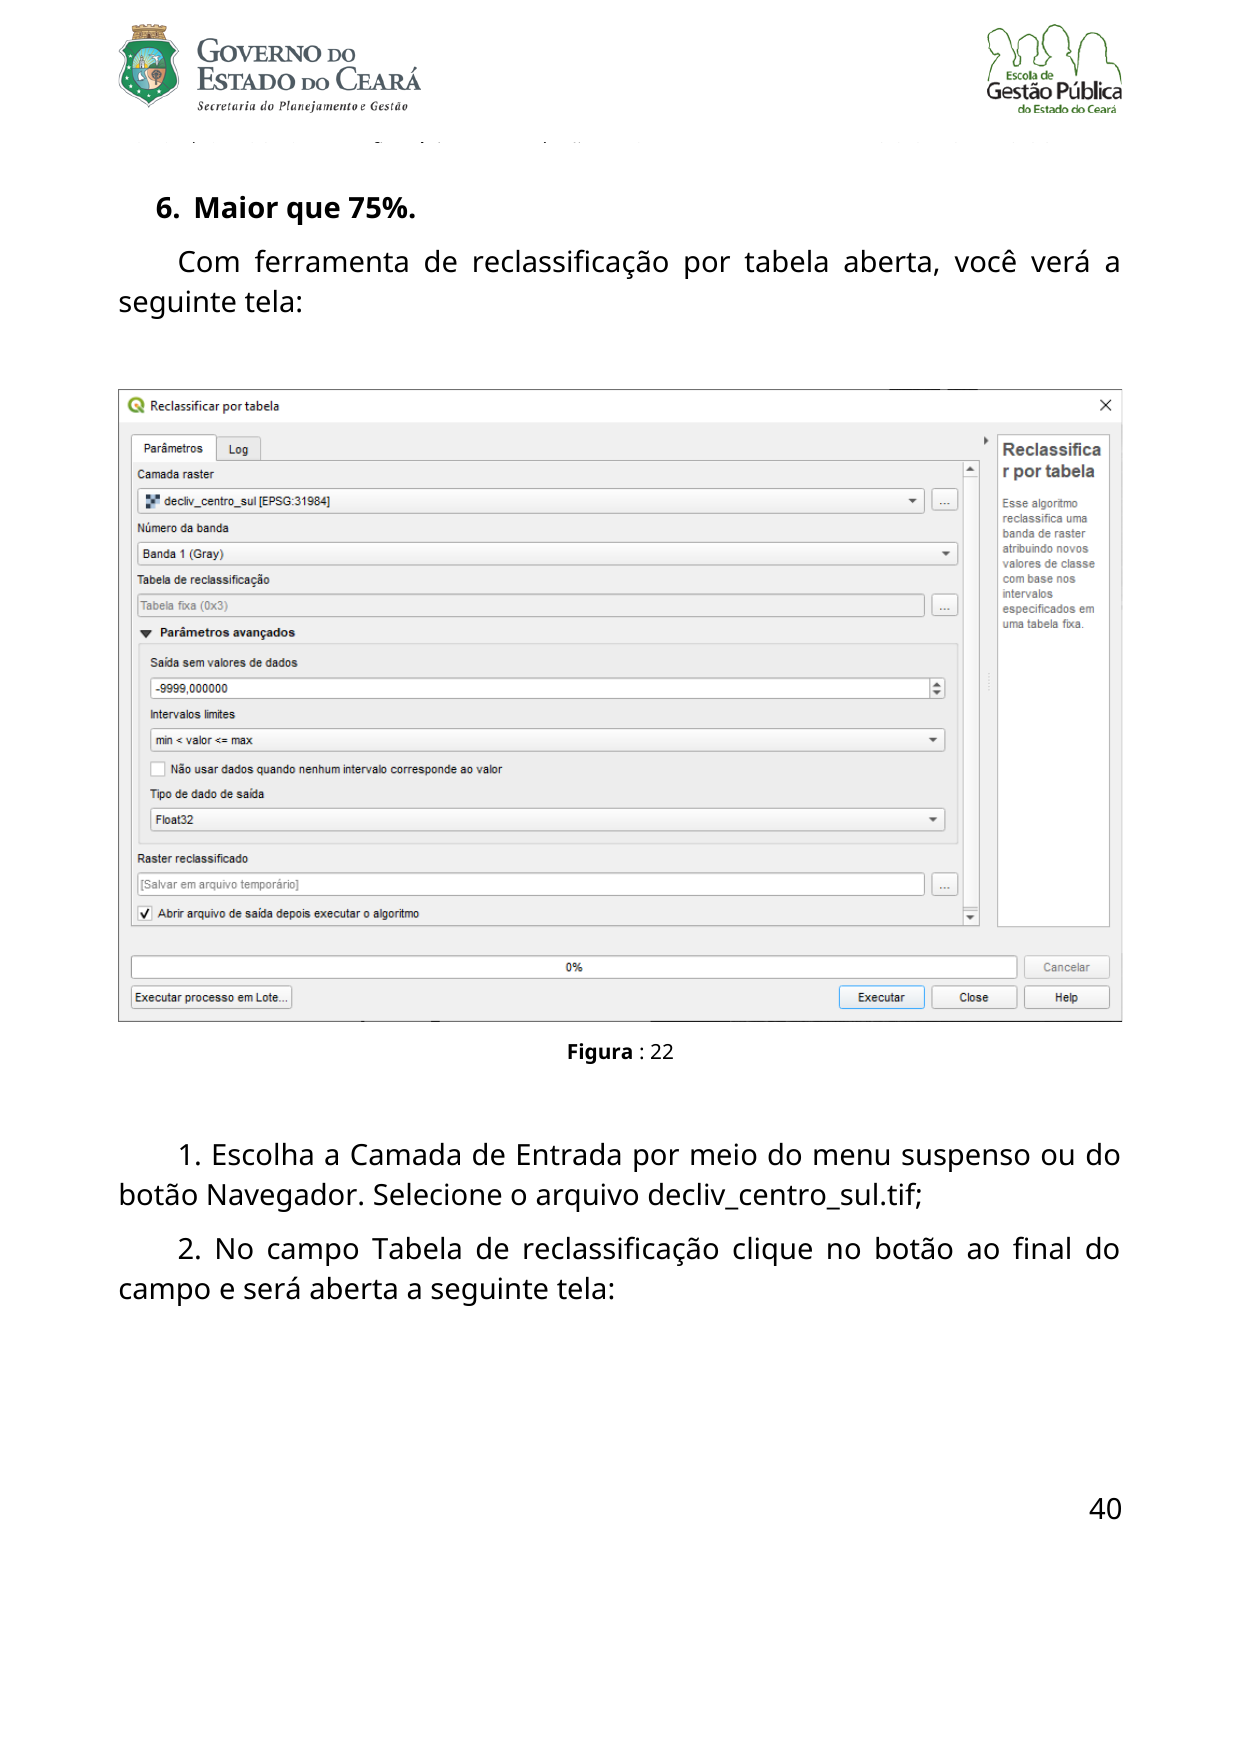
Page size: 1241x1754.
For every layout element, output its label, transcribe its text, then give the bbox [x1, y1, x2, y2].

text 2. No campo Tabela de reclassificação clique no botão ao final do campo e será aberta a seguinte tela: [118, 1229, 1122, 1308]
text Figura : 22 [118, 1022, 1122, 1066]
picture [118, 389, 1123, 1022]
text Com ferramenta de reclassificação por tabela aberta, você verá a seguinte tela: [118, 242, 1122, 321]
list Maior que 75%. [156, 187, 1122, 227]
text 1. Escolha a Camada de Entrada por meio do menu suspenso ou do botão Navegador. Selecione o arquivo decliv_centro_sul.tif; [118, 1135, 1122, 1214]
picture [118, 24, 1122, 113]
